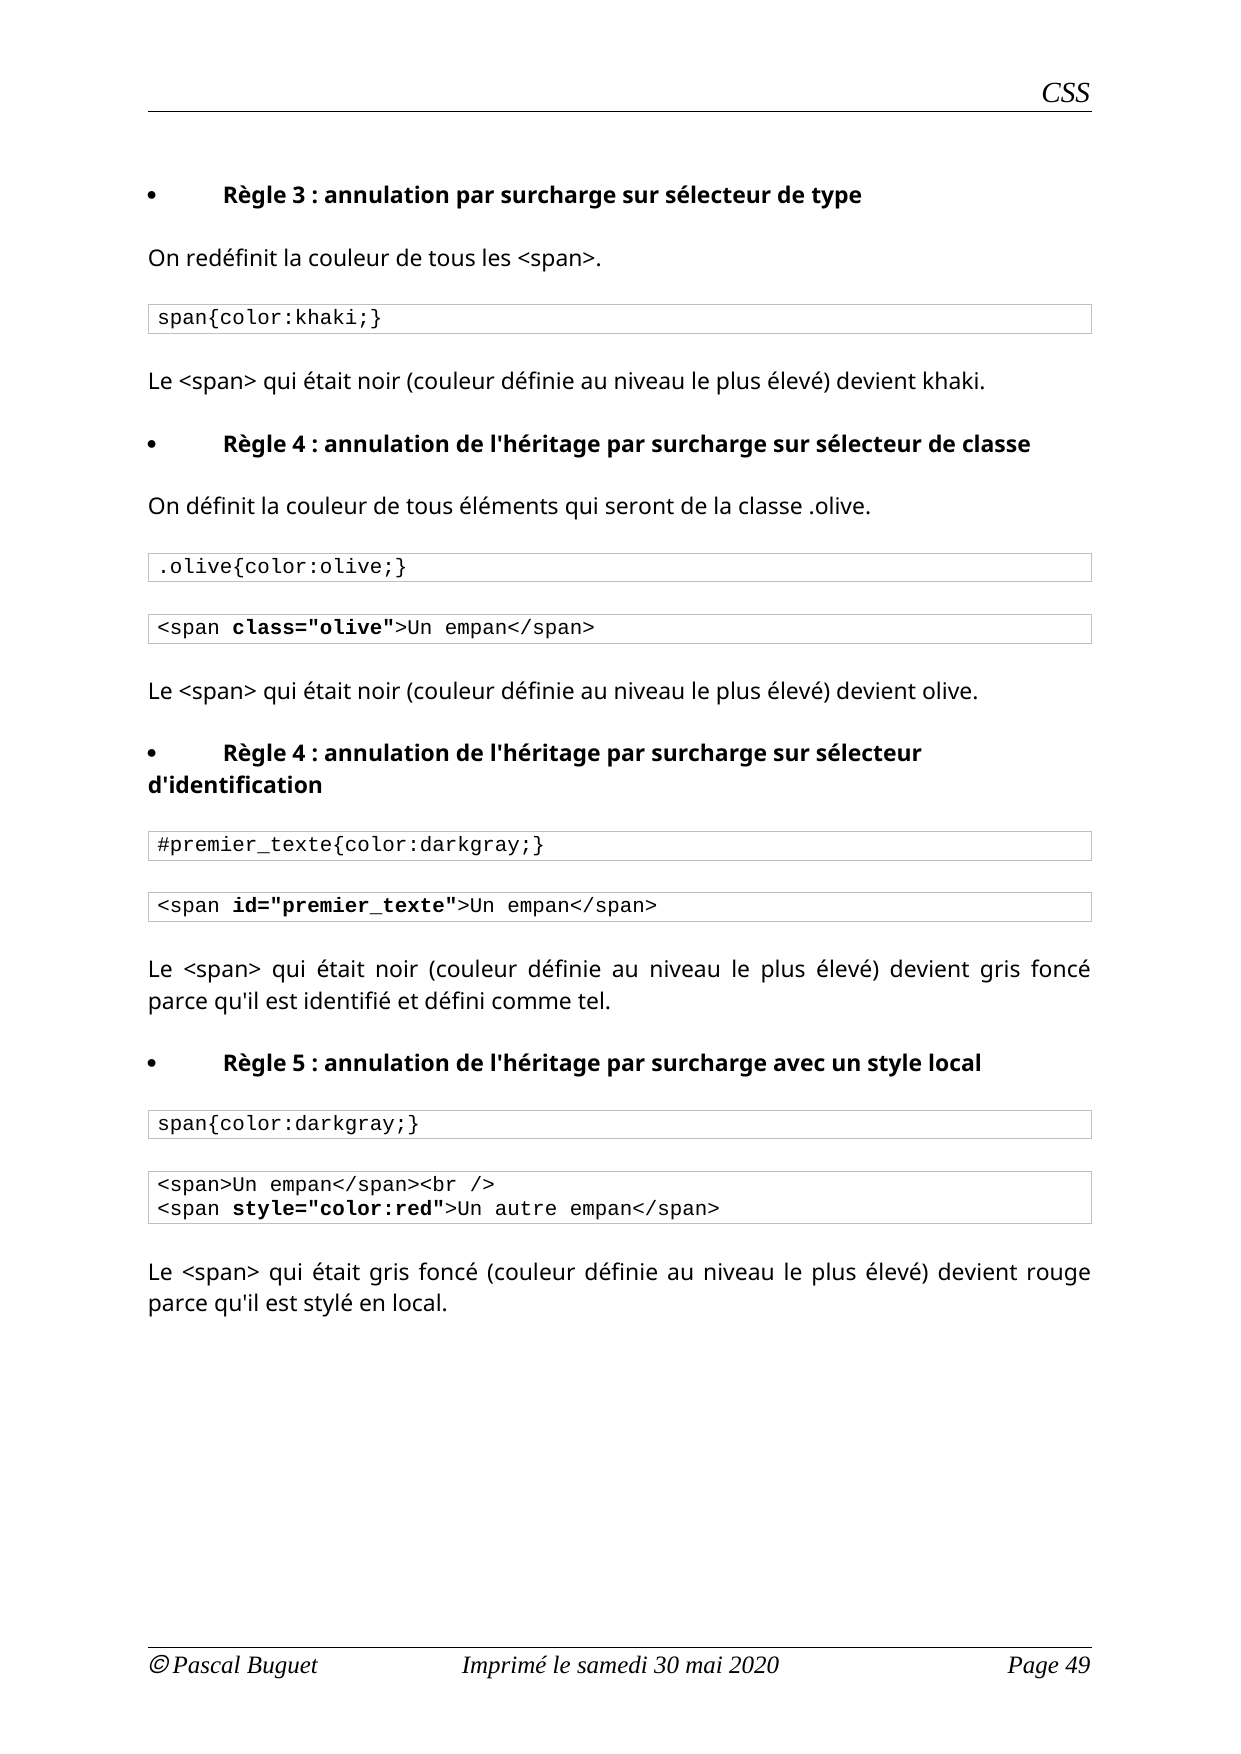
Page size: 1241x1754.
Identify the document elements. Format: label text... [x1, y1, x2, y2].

list Règle 5 : annulation de l'héritage par surcharge avec un style local [148, 1047, 1092, 1078]
text Le <span> qui était noir (couleur définie au niveau le plus élevé) devient olive. [148, 675, 1092, 706]
text On définit la couleur de tous éléments qui seront de la classe .olive. [148, 490, 1092, 521]
text #premier_texte{color:darkgray;} [149, 832, 1091, 860]
text <span>Un empan</span><br /> [149, 1172, 1091, 1194]
list Règle 4 : annulation de l'héritage par surcharge sur sélecteur d'identification [148, 737, 1092, 800]
text On redéfinit la couleur de tous les <span>. [148, 241, 1092, 273]
text Le <span> qui était gris foncé (couleur définie au niveau le plus élevé) devient rouge parce qu'il est stylé en local. [148, 1256, 1092, 1318]
text span{color:khaki;} [149, 305, 1091, 333]
text Le <span> qui était noir (couleur définie au niveau le plus élevé) devient gris foncé parce qu'il est identifié et défini comme tel. [148, 953, 1092, 1016]
list Règle 3 : annulation par surcharge sur sélecteur de type [148, 179, 1092, 210]
text .olive{color:olive;} [149, 554, 1091, 581]
list Règle 4 : annulation de l'héritage par surcharge sur sélecteur de classe [148, 428, 1092, 459]
text Le <span> qui était noir (couleur définie au niveau le plus élevé) devient khaki. [148, 365, 1092, 396]
text <span style="color:red">Un autre empan</span> [149, 1194, 1091, 1223]
text span{color:darkgray;} [149, 1111, 1091, 1138]
text <span id="premier_texte">Un empan</span> [149, 893, 1091, 921]
text <span class="olive">Un empan</span> [149, 615, 1091, 643]
